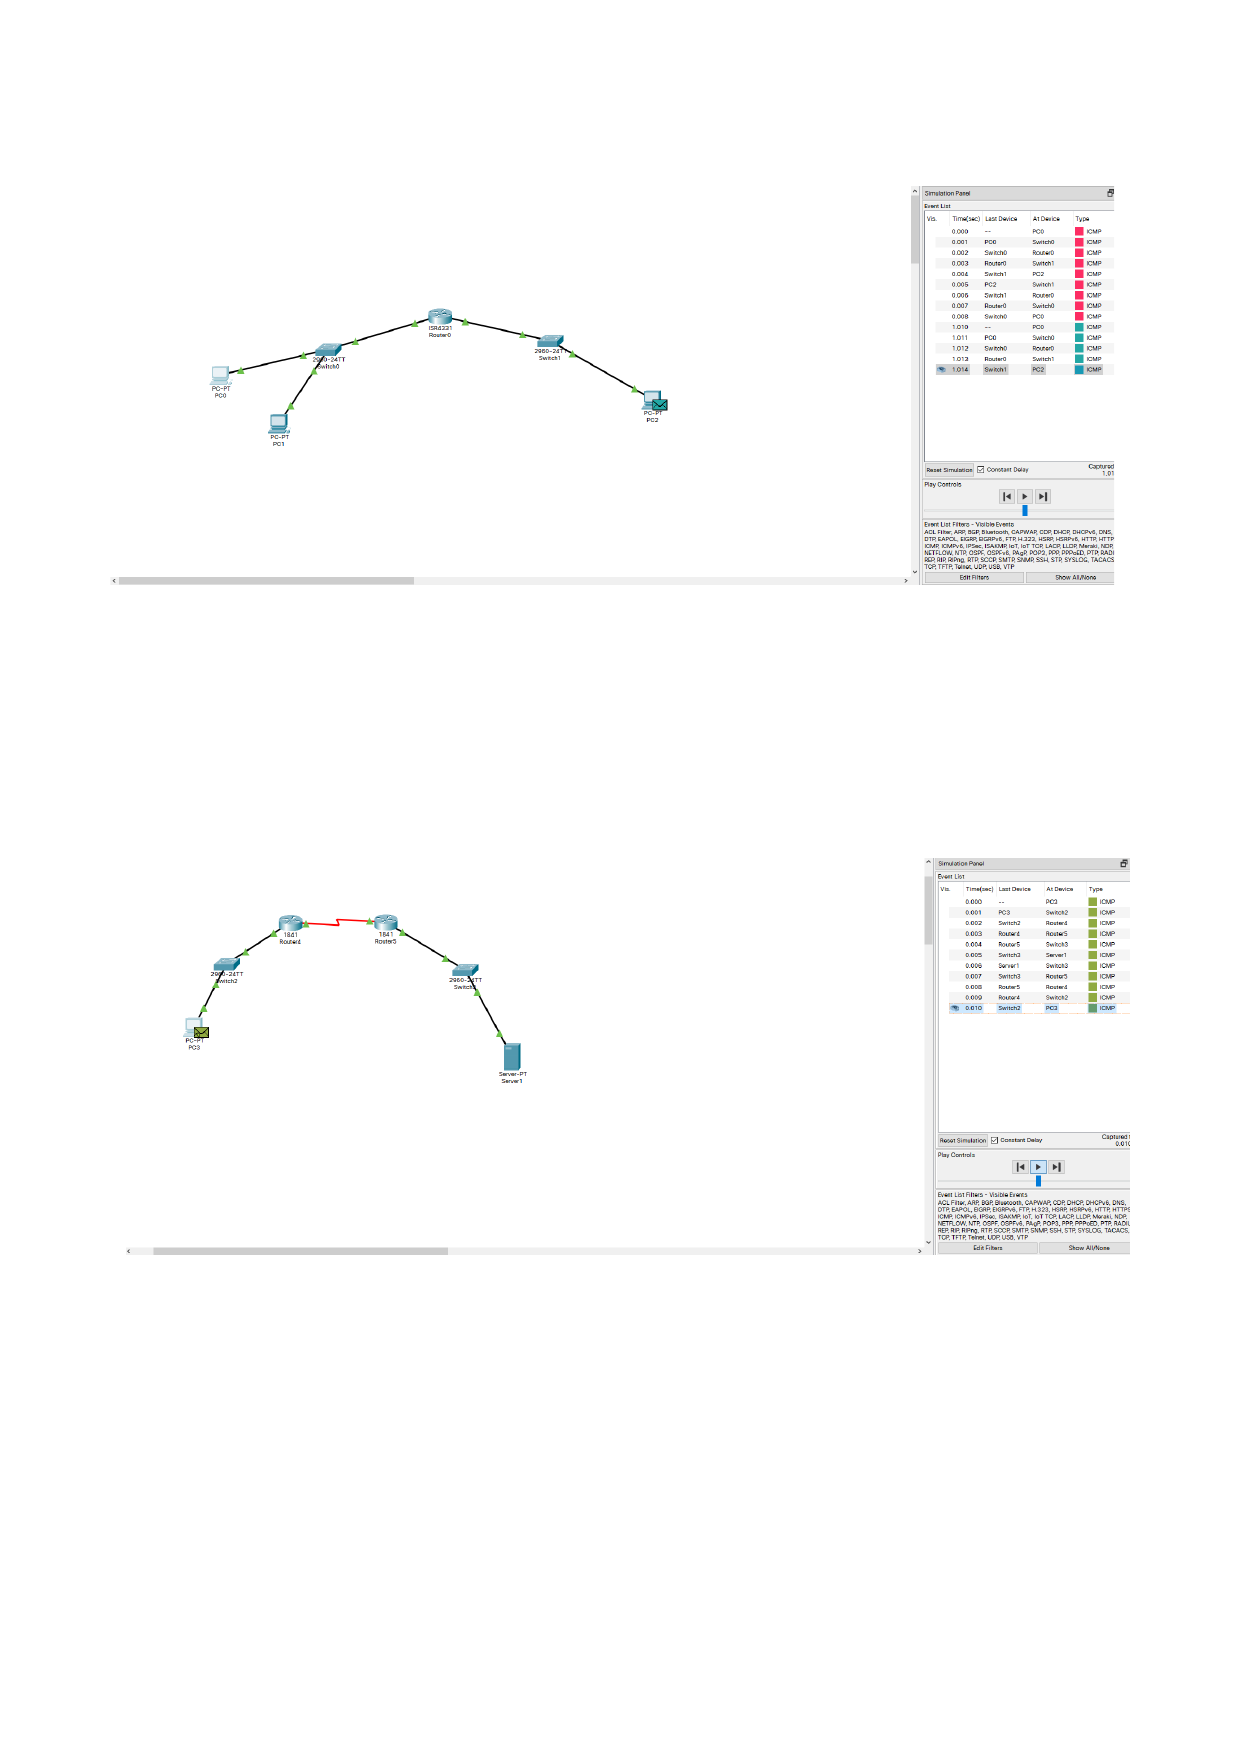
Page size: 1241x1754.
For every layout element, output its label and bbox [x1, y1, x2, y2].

picture [126, 858, 1130, 1255]
picture [110, 186, 1115, 585]
